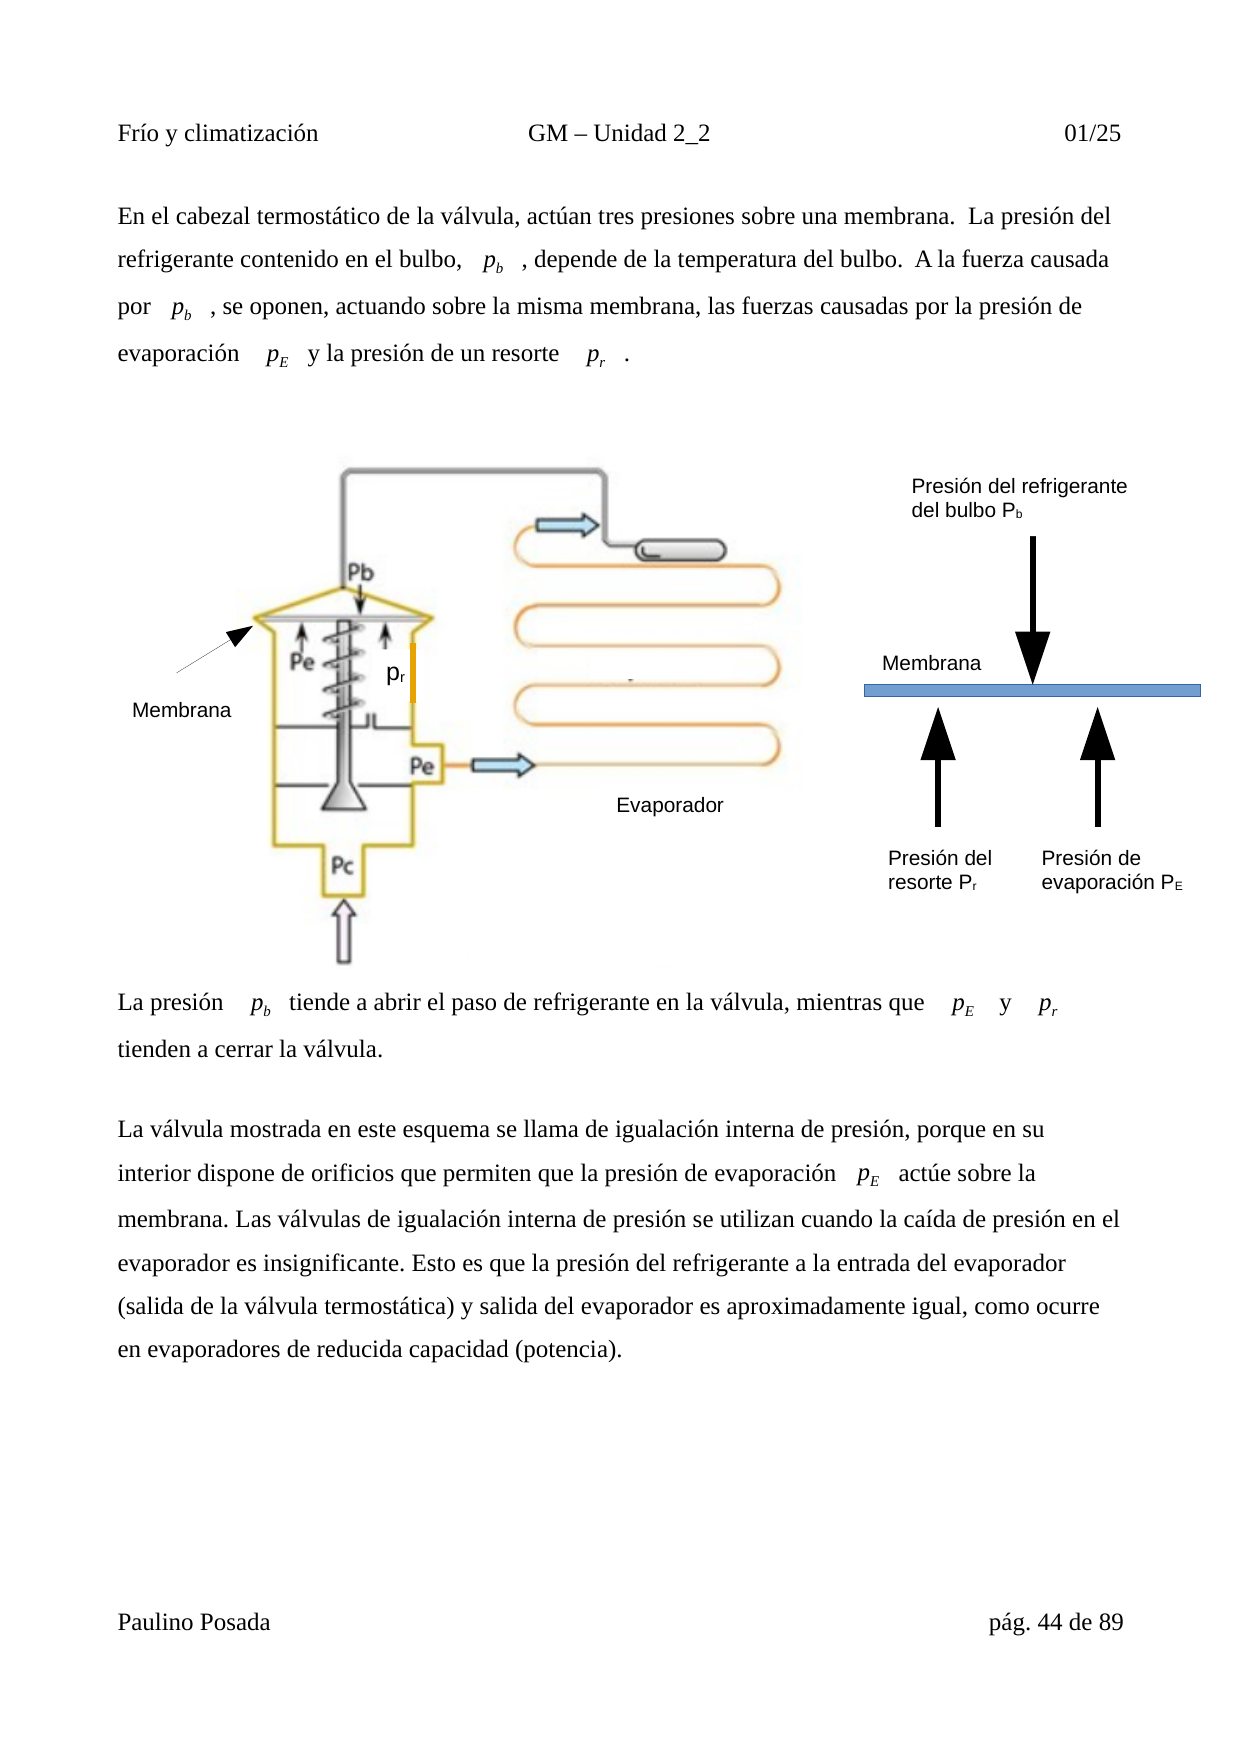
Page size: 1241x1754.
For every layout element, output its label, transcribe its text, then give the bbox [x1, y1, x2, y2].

text La presión tiende a abrir el paso de refrigerante en la válvula, mientras que y tienden a cerrar la válvula. [117, 987, 1123, 1063]
picture [210, 449, 803, 969]
text La válvula mostrada en este esquema se llama de igualación interna de presión, porque en su interior dispone de orificios que permiten que la presión de evaporaciónactúe sobre la membrana. Las válvulas de igualación interna de presión se utilizan cuando la caída de presión en el evaporador es insignificante. Esto es que la presión del refrigerante a la entrada del evaporador (salida de la válvula termostática) y salida del evaporador es aproximadamente igual, como ocurre en evaporadores de reducida capacidad (potencia). [117, 1114, 1123, 1363]
text En el cabezal termostático de la válvula, actúan tres presiones sobre una membrana. La presión del refrigerante contenido en el bulbo,, depende de la temperatura del bulbo. A la fuerza causada por, se oponen, actuando sobre la misma membrana, las fuerzas causadas por la presión de evaporación y la presión de un resorte . [117, 201, 1123, 371]
